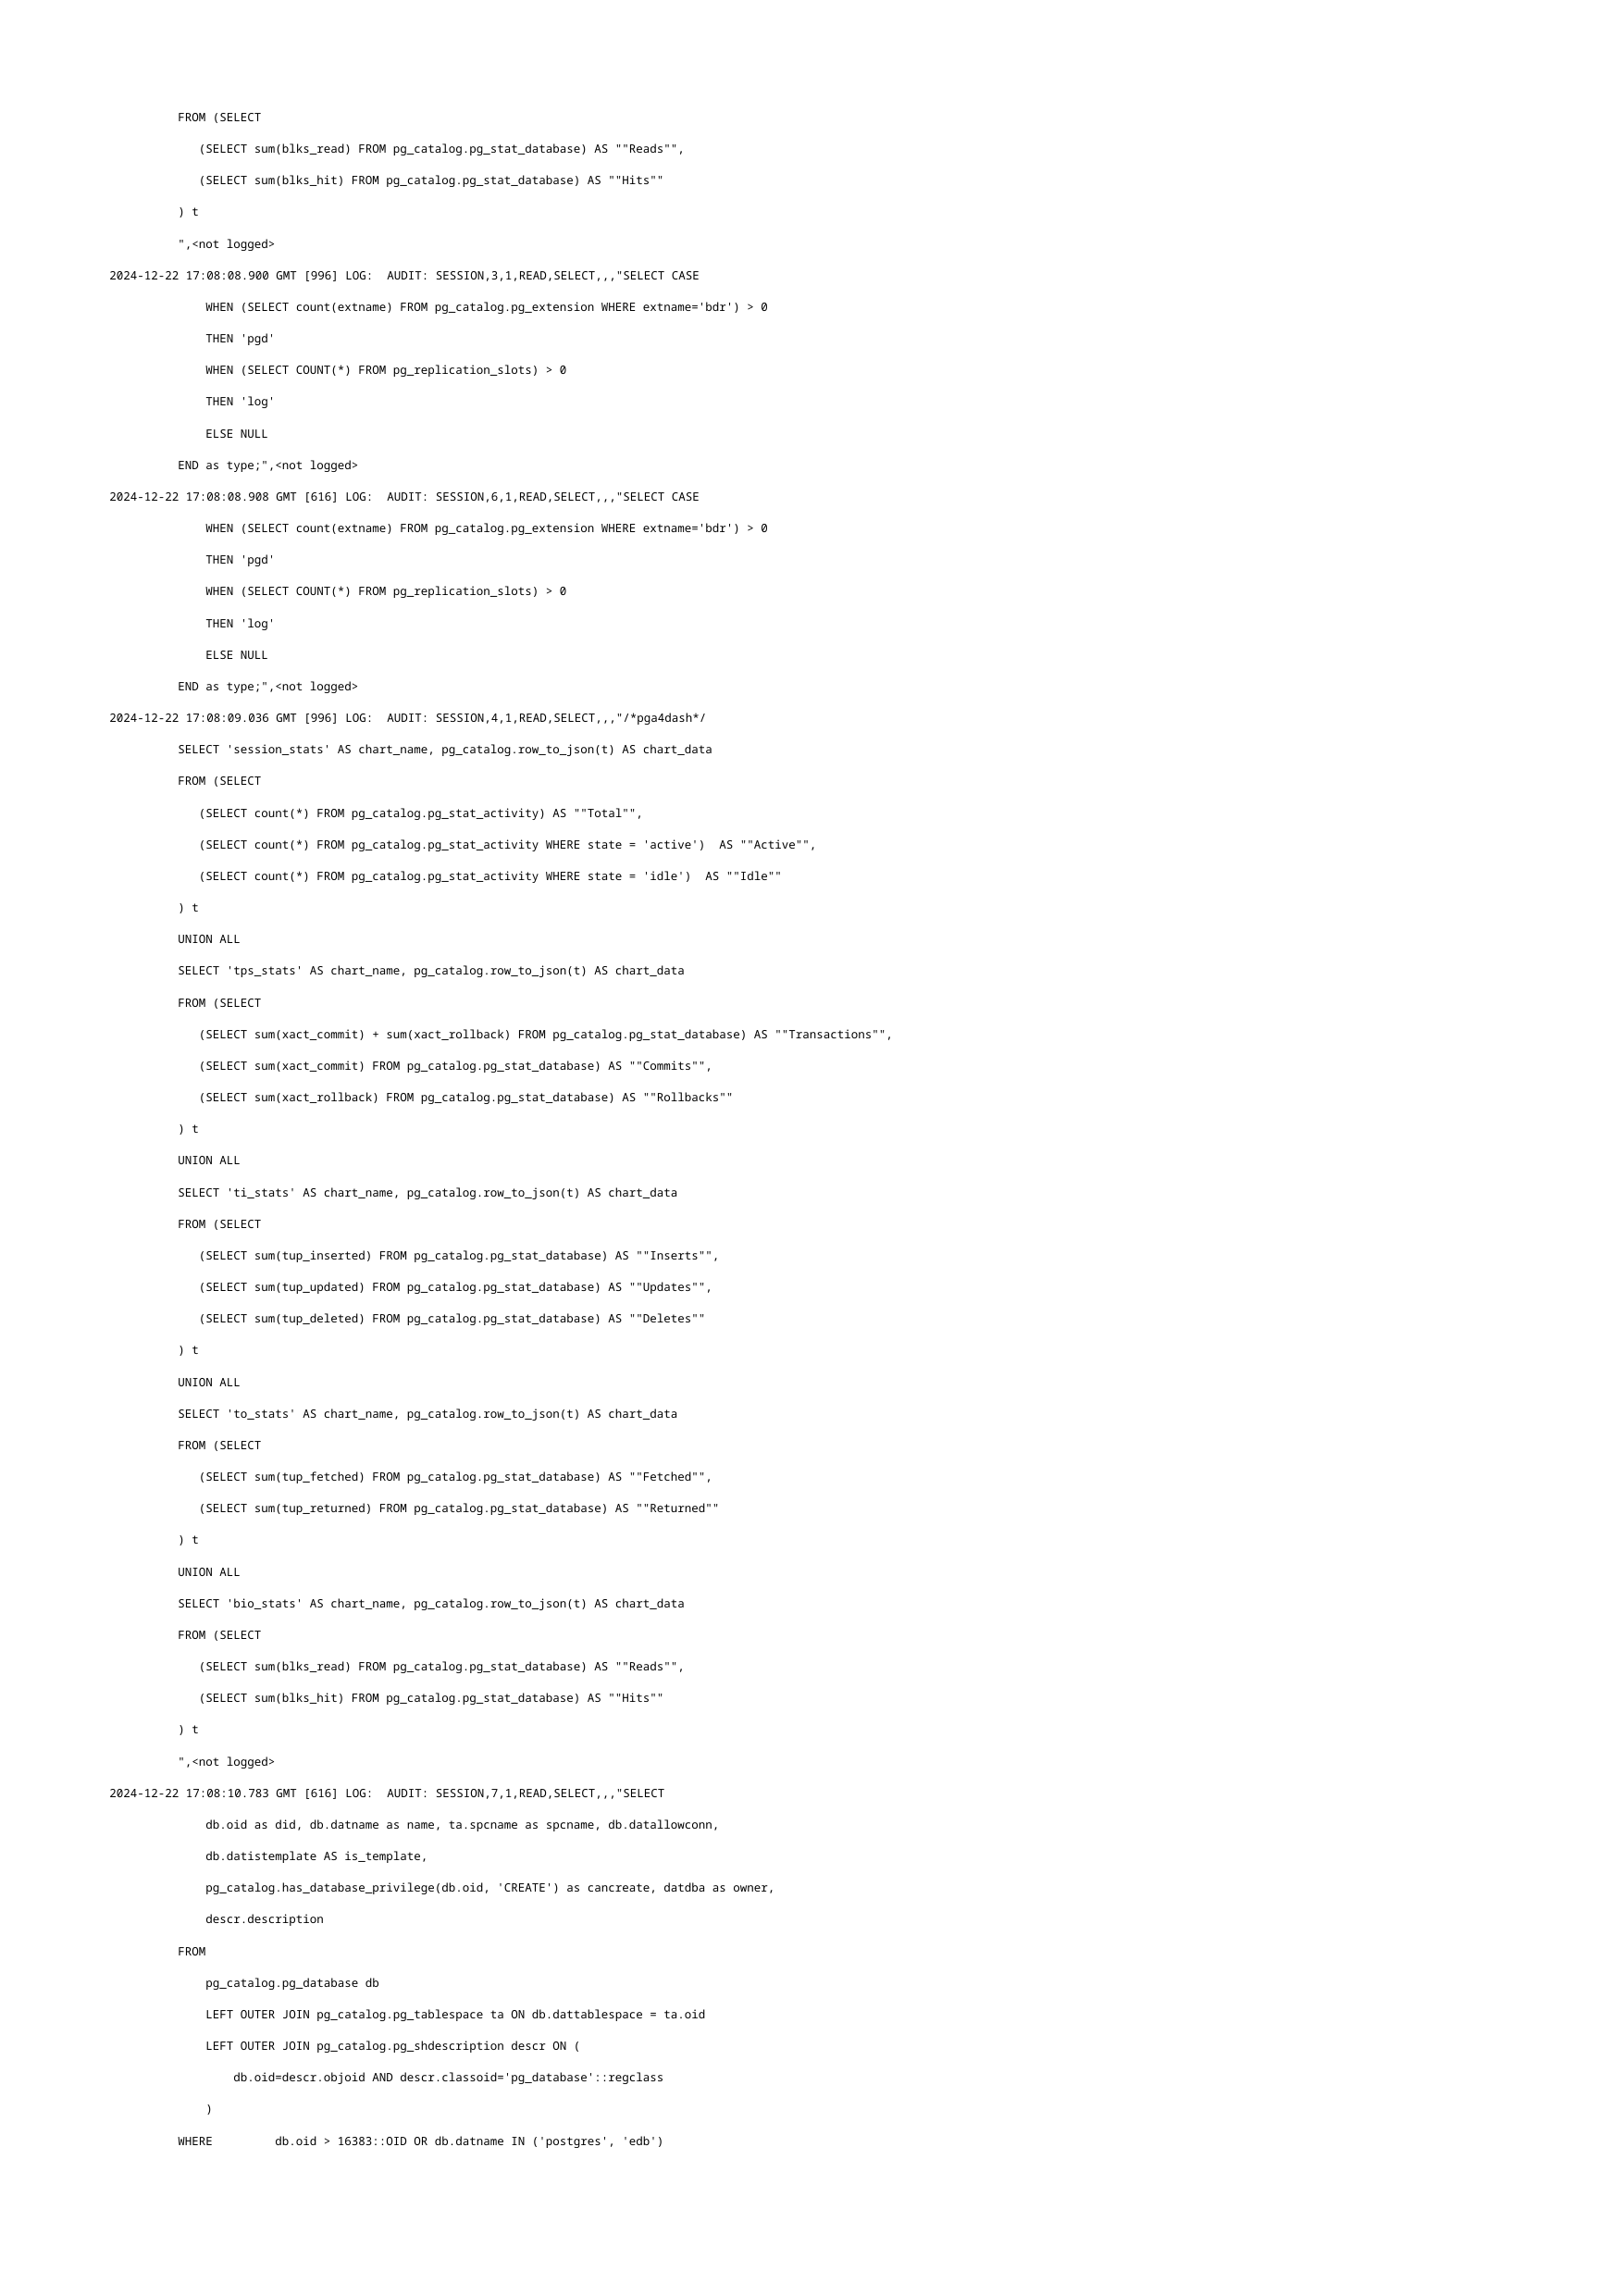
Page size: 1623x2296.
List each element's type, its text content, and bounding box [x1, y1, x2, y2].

text (SELECT sum(xact_rollback) FROM pg_catalog.pg_stat_database) AS ""Rollbacks"" [109, 1089, 1514, 1105]
text ELSE NULL [109, 426, 1514, 441]
text THEN 'pgd' [109, 330, 1514, 346]
text (SELECT sum(tup_deleted) FROM pg_catalog.pg_stat_database) AS ""Deletes"" [109, 1310, 1514, 1326]
text UNION ALL [109, 931, 1514, 947]
text 2024-12-22 17:08:10.783 GMT [616] LOG: AUDIT: SESSION,7,1,READ,SELECT,,,"SELECT [109, 1785, 1514, 1801]
text FROM (SELECT [109, 1216, 1514, 1232]
text THEN 'pgd' [109, 552, 1514, 567]
text pg_catalog.pg_database db [109, 1975, 1514, 1991]
text (SELECT sum(blks_hit) FROM pg_catalog.pg_stat_database) AS ""Hits"" [109, 172, 1514, 188]
text (SELECT count(*) FROM pg_catalog.pg_stat_activity) AS ""Total"", [109, 805, 1514, 821]
text ) t [109, 1121, 1514, 1136]
text FROM (SELECT [109, 109, 1514, 125]
text SELECT 'ti_stats' AS chart_name, pg_catalog.row_to_json(t) AS chart_data [109, 1185, 1514, 1200]
text UNION ALL [109, 1374, 1514, 1390]
text SELECT 'session_stats' AS chart_name, pg_catalog.row_to_json(t) AS chart_data [109, 741, 1514, 757]
text (SELECT sum(tup_fetched) FROM pg_catalog.pg_stat_database) AS ""Fetched"", [109, 1469, 1514, 1484]
text SELECT 'bio_stats' AS chart_name, pg_catalog.row_to_json(t) AS chart_data [109, 1595, 1514, 1611]
text ",<not logged> [109, 1754, 1514, 1769]
text LEFT OUTER JOIN pg_catalog.pg_tablespace ta ON db.dattablespace = ta.oid [109, 2006, 1514, 2022]
text 2024-12-22 17:08:09.036 GMT [996] LOG: AUDIT: SESSION,4,1,READ,SELECT,,,"/*pga4dash*/ [109, 710, 1514, 726]
text db.oid=descr.objoid AND descr.classoid='pg_database'::regclass [109, 2069, 1514, 2085]
text (SELECT sum(blks_read) FROM pg_catalog.pg_stat_database) AS ""Reads"", [109, 141, 1514, 156]
text UNION ALL [109, 1564, 1514, 1580]
text END as type;",<not logged> [109, 457, 1514, 473]
text WHEN (SELECT count(extname) FROM pg_catalog.pg_extension WHERE extname='bdr') > 0 [109, 520, 1514, 536]
text LEFT OUTER JOIN pg_catalog.pg_shdescription descr ON ( [109, 2038, 1514, 2054]
text WHEN (SELECT count(extname) FROM pg_catalog.pg_extension WHERE extname='bdr') > 0 [109, 299, 1514, 315]
text THEN 'log' [109, 394, 1514, 410]
text db.datistemplate AS is_template, [109, 1848, 1514, 1864]
text ) t [109, 1533, 1514, 1548]
text FROM (SELECT [109, 774, 1514, 789]
text ) t [109, 1722, 1514, 1738]
text ) [109, 2102, 1514, 2117]
text FROM [109, 1943, 1514, 1959]
text (SELECT sum(blks_hit) FROM pg_catalog.pg_stat_database) AS ""Hits"" [109, 1690, 1514, 1706]
text (SELECT sum(blks_read) FROM pg_catalog.pg_stat_database) AS ""Reads"", [109, 1658, 1514, 1674]
text (SELECT sum(tup_updated) FROM pg_catalog.pg_stat_database) AS ""Updates"", [109, 1279, 1514, 1295]
text (SELECT sum(tup_returned) FROM pg_catalog.pg_stat_database) AS ""Returned"" [109, 1500, 1514, 1516]
text pg_catalog.has_database_privilege(db.oid, 'CREATE') as cancreate, datdba as owner, [109, 1880, 1514, 1895]
text SELECT 'tps_stats' AS chart_name, pg_catalog.row_to_json(t) AS chart_data [109, 963, 1514, 979]
text (SELECT count(*) FROM pg_catalog.pg_stat_activity WHERE state = 'idle') AS ""Idle"" [109, 868, 1514, 884]
text (SELECT sum(xact_commit) + sum(xact_rollback) FROM pg_catalog.pg_stat_database) AS ""Transactions"", [109, 1026, 1514, 1042]
text WHEN (SELECT COUNT(*) FROM pg_replication_slots) > 0 [109, 584, 1514, 600]
text SELECT 'to_stats' AS chart_name, pg_catalog.row_to_json(t) AS chart_data [109, 1406, 1514, 1421]
text FROM (SELECT [109, 1627, 1514, 1643]
text (SELECT sum(tup_inserted) FROM pg_catalog.pg_stat_database) AS ""Inserts"", [109, 1247, 1514, 1263]
text WHERE db.oid > 16383::OID OR db.datname IN ('postgres', 'edb') [109, 2133, 1514, 2149]
text ",<not logged> [109, 236, 1514, 252]
text UNION ALL [109, 1153, 1514, 1169]
text ) t [109, 1343, 1514, 1359]
text 2024-12-22 17:08:08.900 GMT [996] LOG: AUDIT: SESSION,3,1,READ,SELECT,,,"SELECT CASE [109, 267, 1514, 283]
text (SELECT count(*) FROM pg_catalog.pg_stat_activity WHERE state = 'active') AS ""Active"", [109, 837, 1514, 852]
text ) t [109, 205, 1514, 220]
text db.oid as did, db.datname as name, ta.spcname as spcname, db.datallowconn, [109, 1817, 1514, 1832]
text ELSE NULL [109, 647, 1514, 663]
text 2024-12-22 17:08:08.908 GMT [616] LOG: AUDIT: SESSION,6,1,READ,SELECT,,,"SELECT CASE [109, 489, 1514, 504]
text ) t [109, 900, 1514, 915]
text END as type;",<not logged> [109, 678, 1514, 694]
text THEN 'log' [109, 615, 1514, 631]
text descr.description [109, 1912, 1514, 1928]
text FROM (SELECT [109, 1437, 1514, 1453]
text (SELECT sum(xact_commit) FROM pg_catalog.pg_stat_database) AS ""Commits"", [109, 1058, 1514, 1074]
text WHEN (SELECT COUNT(*) FROM pg_replication_slots) > 0 [109, 362, 1514, 378]
text FROM (SELECT [109, 995, 1514, 1011]
